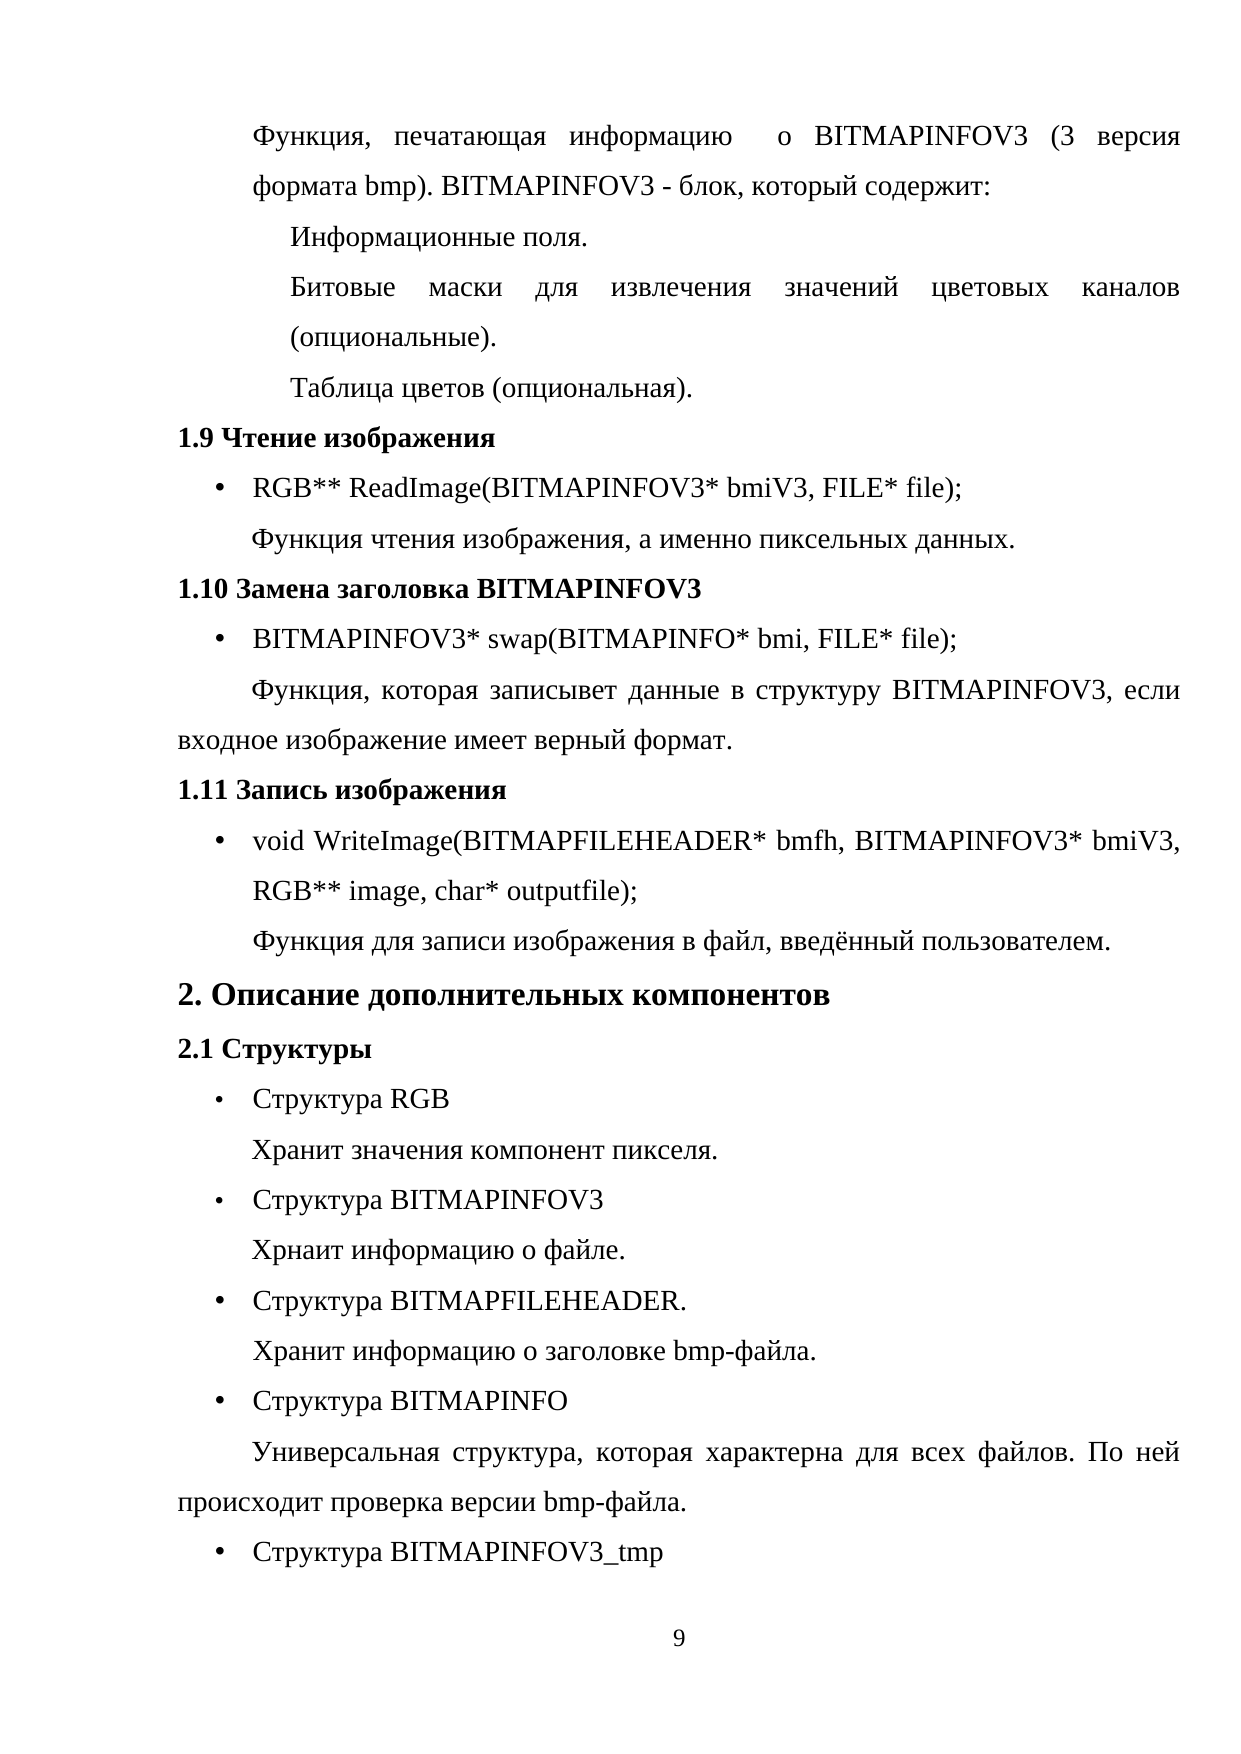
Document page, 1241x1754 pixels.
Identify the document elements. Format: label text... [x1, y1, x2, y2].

text 1.9 Чтение изображения [177, 420, 1181, 453]
list BITMAPINFOV3* swap(BITMAPINFO* bmi, FILE* file); [215, 621, 1181, 655]
text 2. Описание дополнительных компонентов [177, 974, 1181, 1012]
list Структура BITMAPFILEHEADER. [215, 1283, 1181, 1316]
list Структура RGB [215, 1082, 1181, 1115]
list RGB** ReadImage(BITMAPINFOV3* bmiV3, FILE* file); [215, 470, 1181, 504]
text 2.1 Структуры [177, 1031, 1181, 1065]
list Информационные поля. [252, 219, 1181, 252]
list Таблица цветов (опциональная). [252, 370, 1181, 403]
text Функция, которая записывет данные в структуру BITMAPINFOV3, если входное изображение имеет верный формат. [177, 672, 1181, 756]
text 1.10 Замена заголовка BITMAPINFOV3 [177, 571, 1181, 604]
list Функция для записи изображения в файл, введённый пользователем. [215, 923, 1181, 957]
list Хранит информацию о заголовке bmp-файла. [215, 1333, 1181, 1367]
text Функция чтения изображения, а именно пиксельных данных. [177, 521, 1181, 554]
text Хрнаит информацию о файле. [177, 1232, 1181, 1266]
text 1.11 Запись изображения [177, 772, 1181, 806]
list Структура BITMAPINFOV3 [215, 1182, 1181, 1216]
text Хранит значения компонент пикселя. [177, 1132, 1181, 1165]
list Функция, печатающая информацию о BITMAPINFOV3 (3 версия формата bmp). BITMAPINFOV3 - блок, который содержит: [215, 118, 1181, 202]
text Универсальная структура, которая характерна для всех файлов. По ней происходит проверка версии bmp-файла. [177, 1434, 1181, 1518]
list void WriteImage(BITMAPFILEHEADER* bmfh, BITMAPINFOV3* bmiV3, RGB** image, char* outputfile); [215, 823, 1181, 907]
list Структура BITMAPINFOV3_tmp [215, 1534, 1181, 1568]
list Структура BITMAPINFO [215, 1383, 1181, 1417]
list Битовые маски для извлечения значений цветовых каналов (опциональные). [252, 269, 1181, 353]
